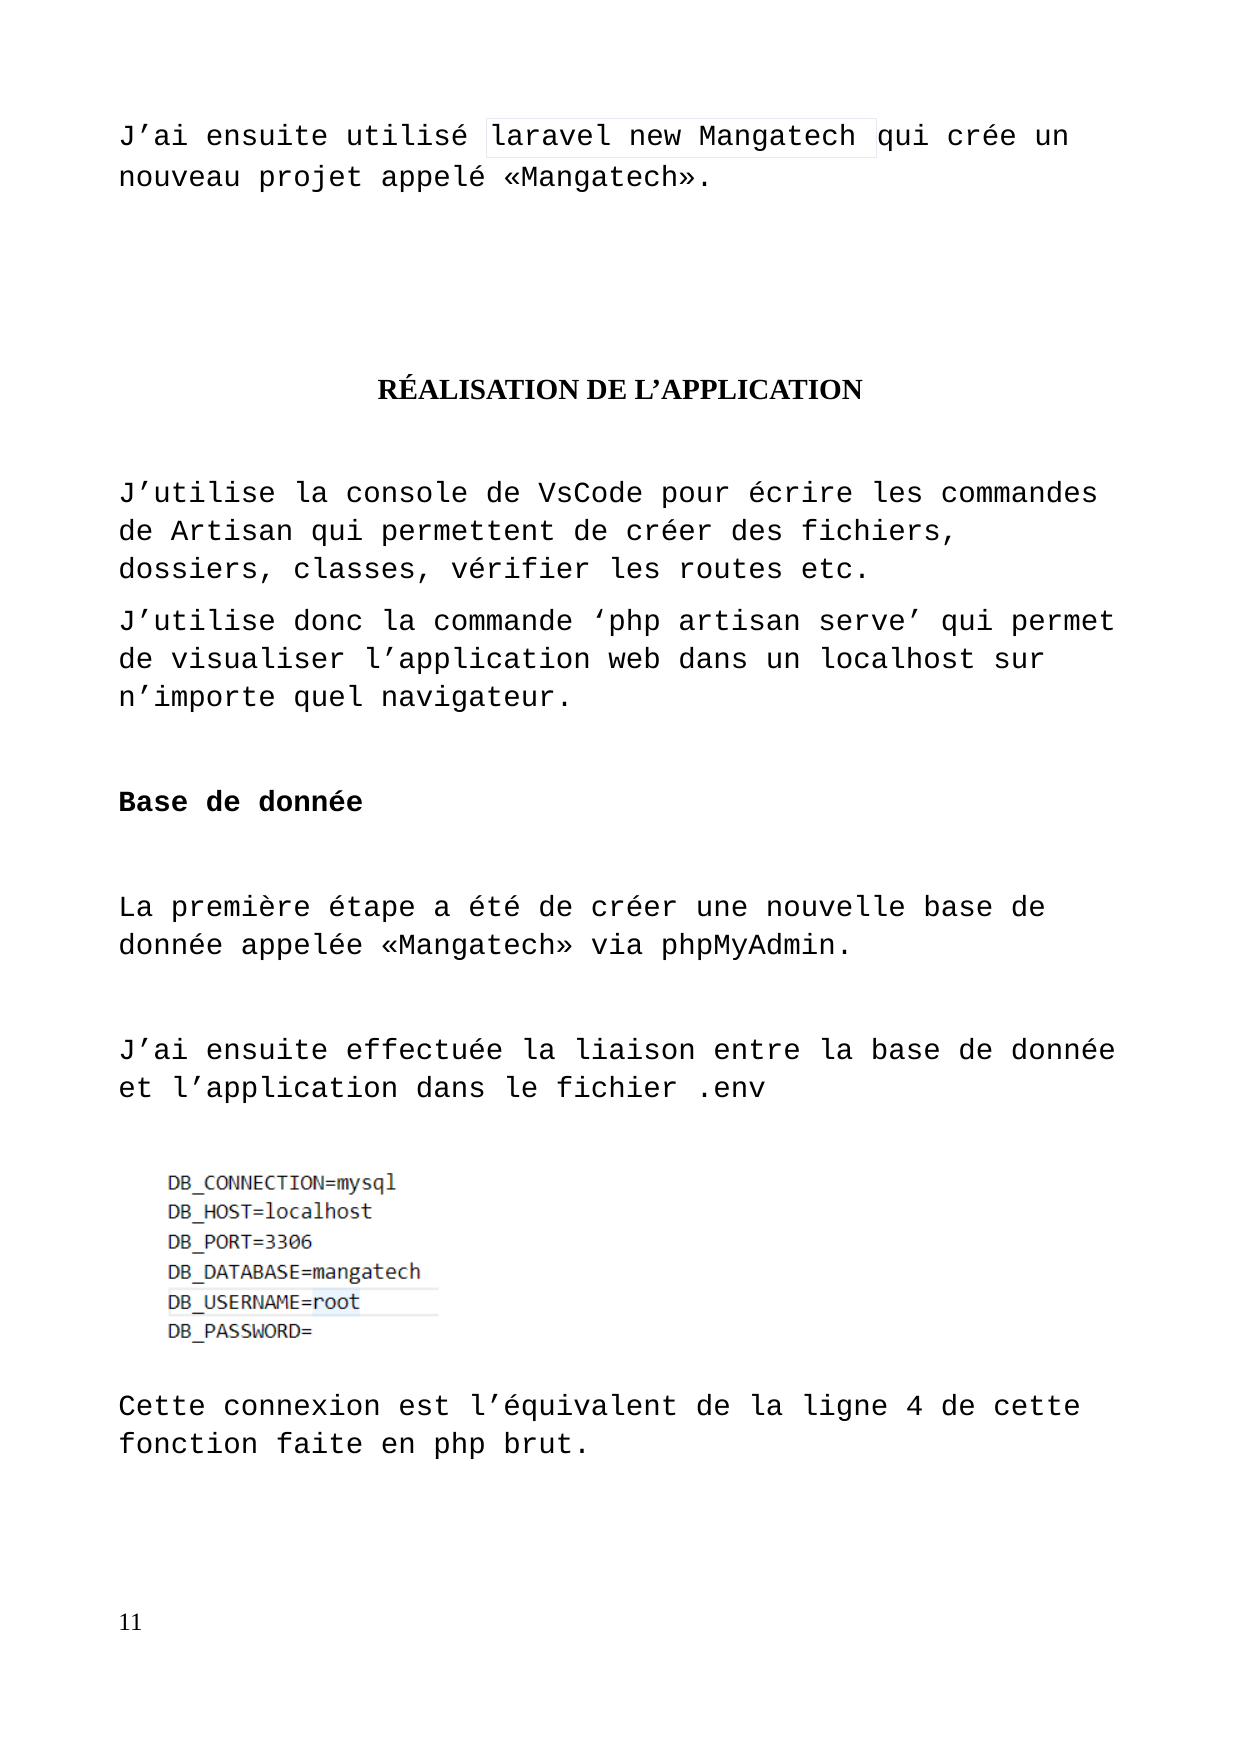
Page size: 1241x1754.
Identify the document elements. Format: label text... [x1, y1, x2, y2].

text J’utilise la console de VsCode pour écrire les commandes de Artisan qui permettent de créer des fichiers, dossiers, classes, vérifier les routes etc. [118, 478, 1122, 587]
text Cette connexion est l’équivalent de la ligne 4 de cette fonction faite en php brut. [118, 1392, 1122, 1462]
text RÉALISATION DE L’APPLICATION [118, 372, 1122, 406]
text J’ai ensuite effectuée la liaison entre la base de donnée et l’application dans le fichier .env [118, 1036, 1122, 1106]
picture [136, 1157, 439, 1348]
text Base de donnée [118, 787, 1122, 820]
text J’ai ensuite utilisé laravel new Mangatech qui crée un nouveau projet appelé «Mangatech». [118, 118, 1122, 195]
text La première étape a été de créer une nouvelle base de donnée appelée «Mangatech» via phpMyAdmin. [118, 892, 1122, 963]
text J’utilise donc la commande ‘php artisan serve’ qui permet de visualiser l’application web dans un localhost sur n’importe quel navigateur. [118, 606, 1122, 715]
